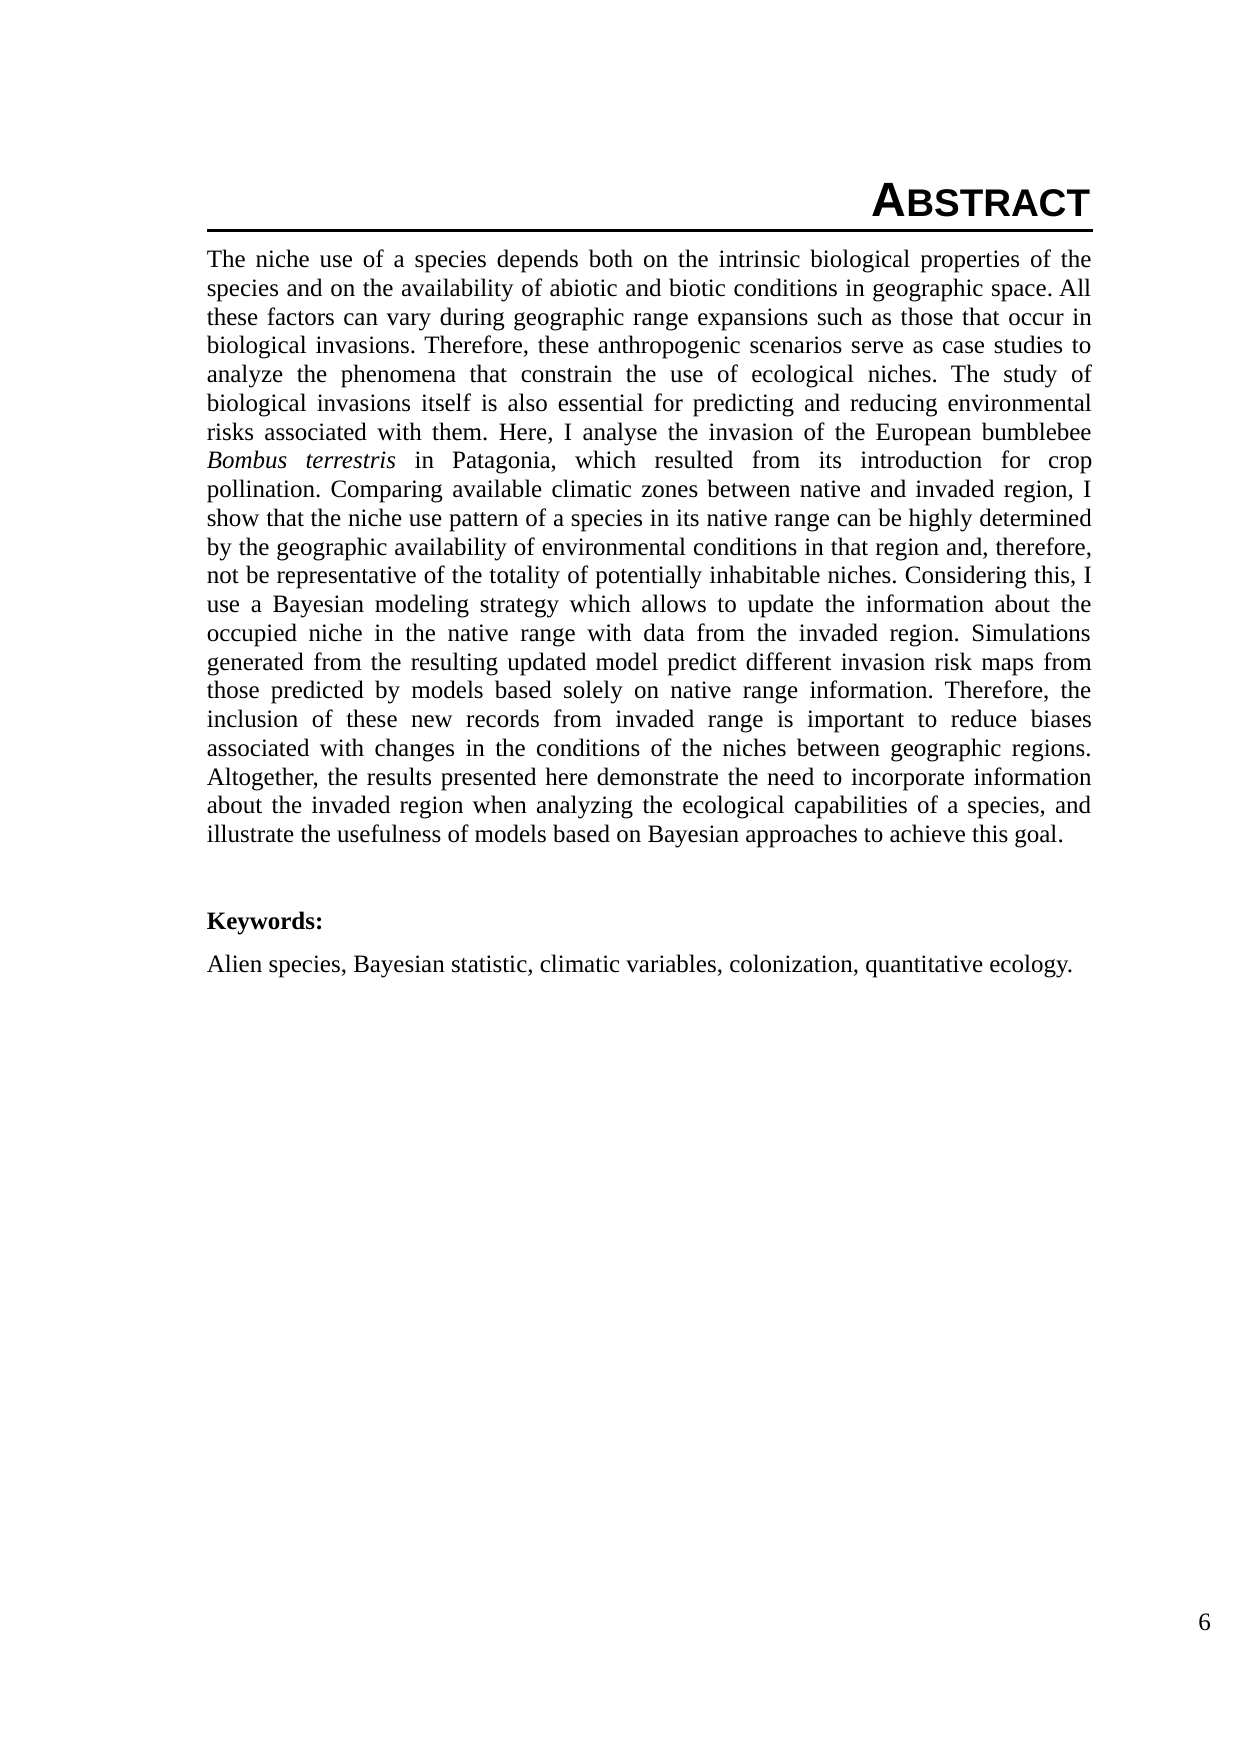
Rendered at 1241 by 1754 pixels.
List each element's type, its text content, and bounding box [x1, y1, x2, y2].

text Alien species, Bayesian statistic, climatic variables, colonization, quantitative ecology. [207, 949, 1093, 978]
text The niche use of a species depends both on the intrinsic biological properties of the species and on the availability of abiotic and biotic conditions in geographic space. All these factors can vary during geographic range expansions such as those that occur in biological invasions. Therefore, these anthropogenic scenarios serve as case studies to analyze the phenomena that constrain the use of ecological niches. The study of biological invasions itself is also essential for predicting and reducing environmental risks associated with them. Here, I analyse the invasion of the European bumblebee Bombus terrestris in Patagonia, which resulted from its introduction for crop pollination. Comparing available climatic zones between native and invaded region, I show that the niche use pattern of a species in its native range can be highly determined by the geographic availability of environmental conditions in that region and, therefore, not be representative of the totality of potentially inhabitable niches. Considering this, I use a Bayesian modeling strategy which allows to update the information about the occupied niche in the native range with data from the invaded region. Simulations generated from the resulting updated model predict different invasion risk maps from those predicted by models based solely on native range information. Therefore, the inclusion of these new records from invaded range is important to reduce biases associated with changes in the conditions of the niches between geographic regions. Altogether, the results presented here demonstrate the need to incorporate information about the invaded region when analyzing the ecological capabilities of a species, and illustrate the usefulness of models based on Bayesian approaches to achieve this goal. [207, 244, 1093, 848]
subtitle Abstract [207, 168, 1093, 229]
text Keywords: [207, 906, 1093, 935]
